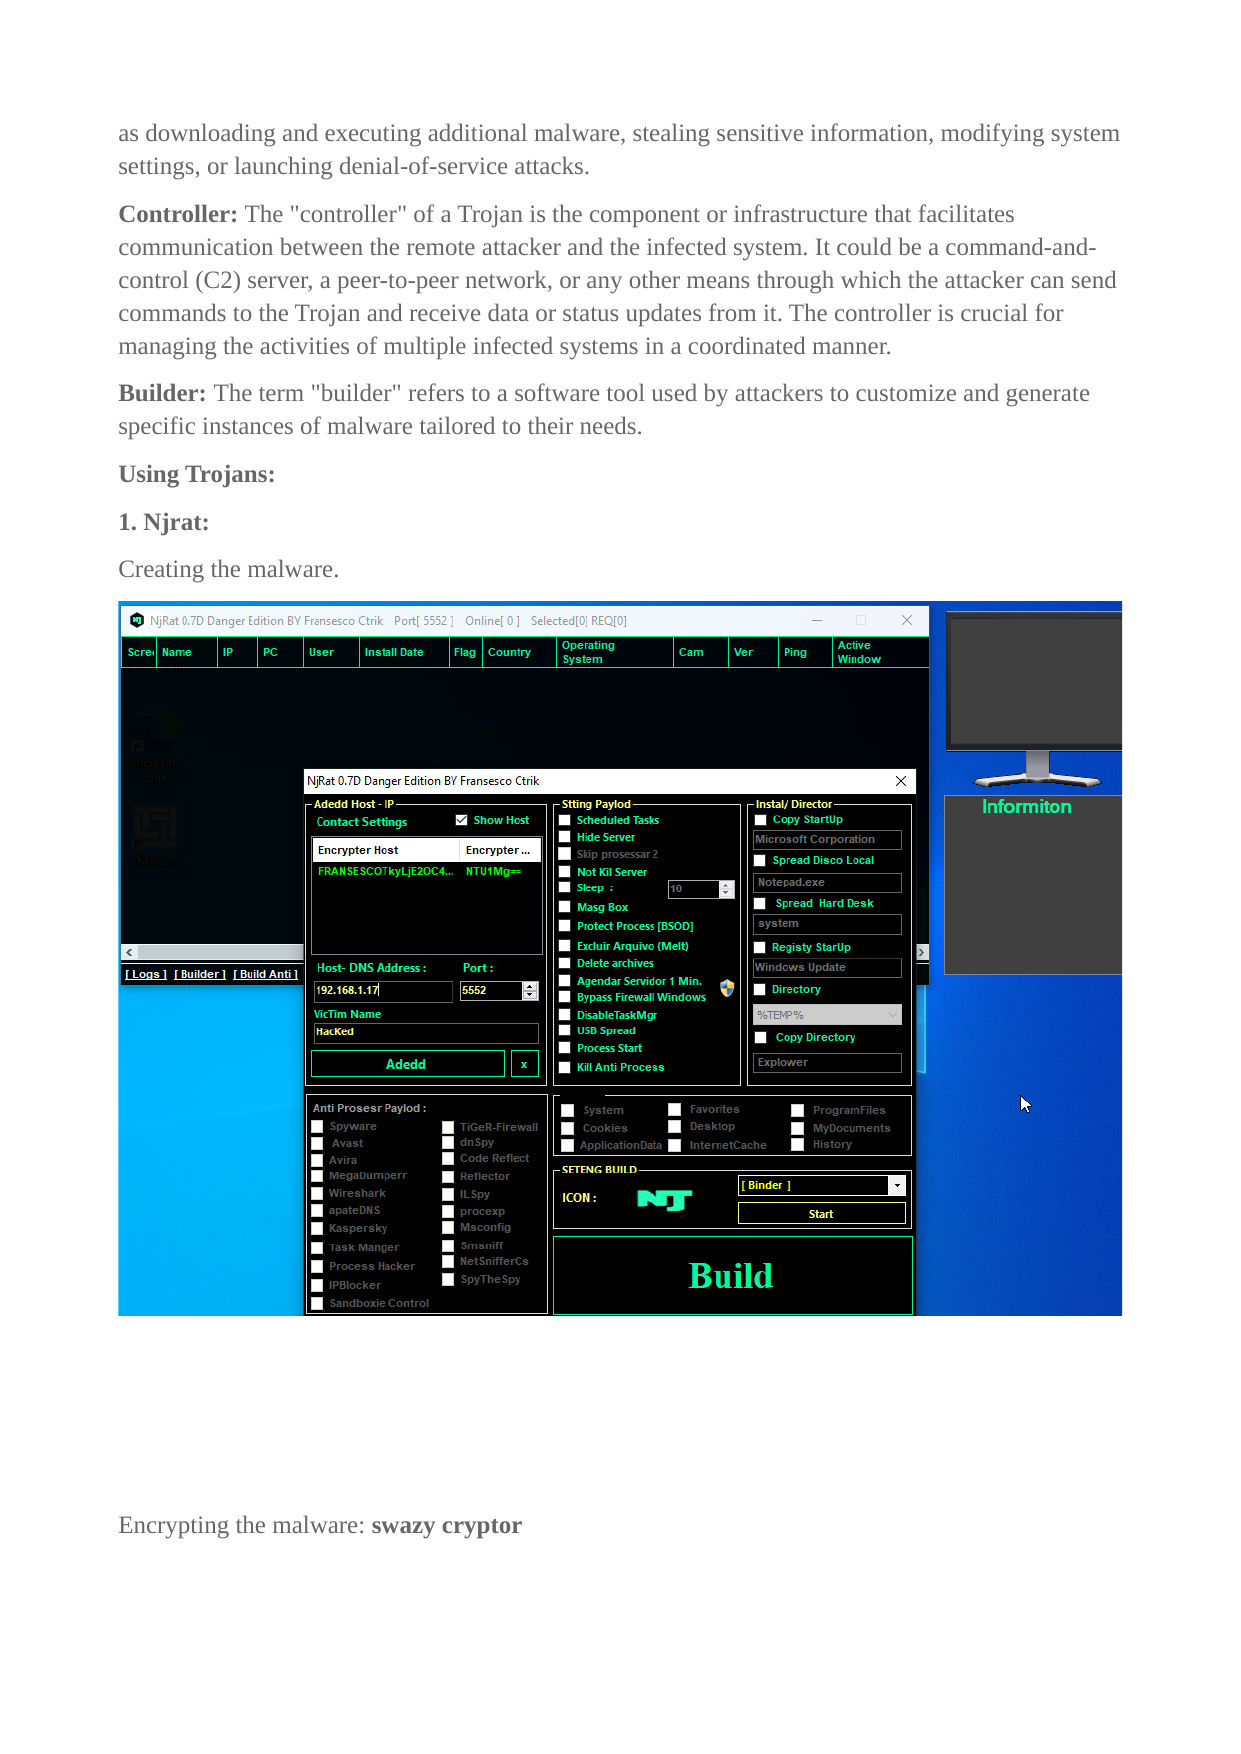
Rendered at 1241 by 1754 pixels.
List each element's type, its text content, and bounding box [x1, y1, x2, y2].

text Creating the malware. [118, 554, 1122, 583]
picture [118, 601, 1123, 1316]
text Using Trojans: [118, 459, 1122, 488]
text as downloading and executing additional malware, stealing sensitive information, modifying system settings, or launching denial-of-service attacks. [118, 118, 1122, 180]
text Controller: The "controller" of a Trojan is the component or infrastructure that facilitates communication between the remote attacker and the infected system. It could be a command-and-control (C2) server, a peer-to-peer network, or any other means through which the attacker can send commands to the Trojan and receive data or status updates from it. The controller is crucial for managing the activities of multiple infected systems in a coordinated manner. [118, 199, 1122, 359]
text 1. Njrat: [118, 507, 1122, 535]
text Encrypting the malware: swazy cryptor [118, 1510, 1122, 1539]
text Builder: The term "builder" refers to a software tool used by attackers to customize and generate specific instances of malware tailored to their needs. [118, 378, 1122, 440]
